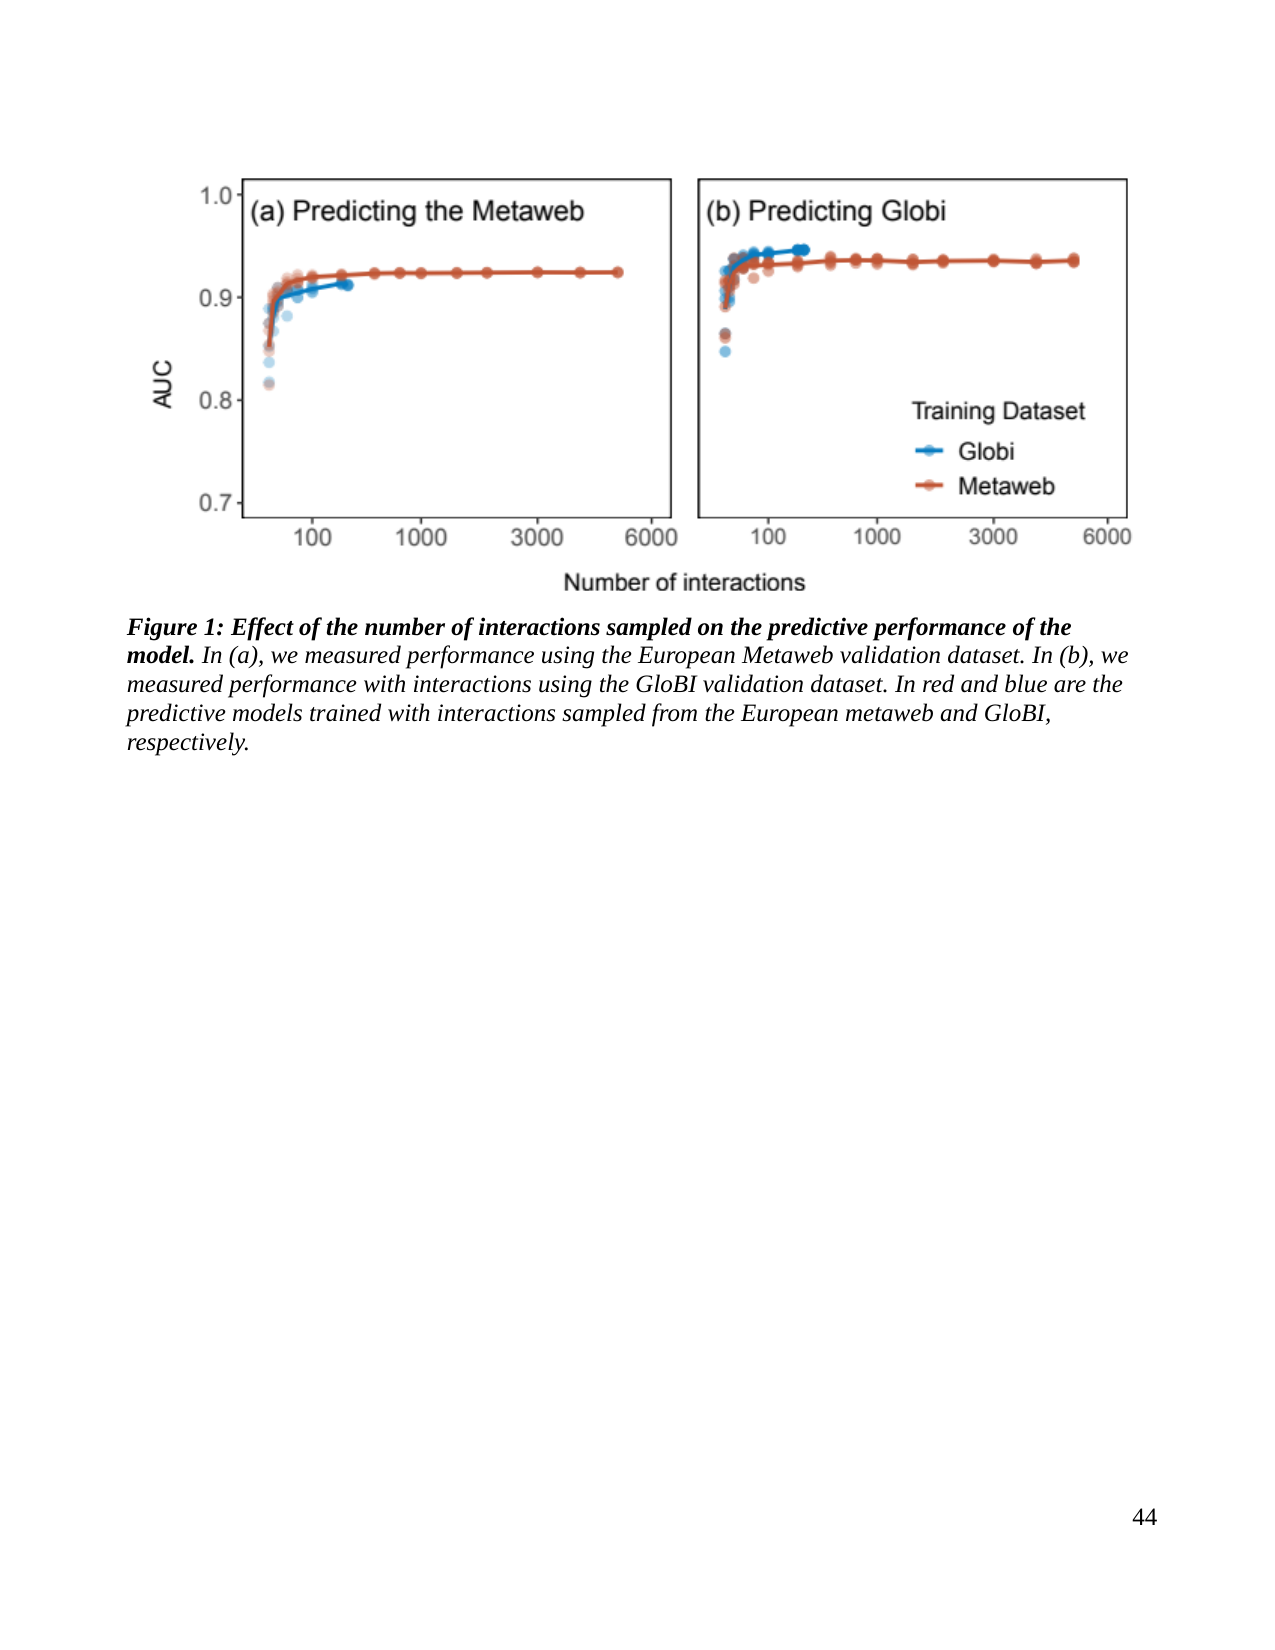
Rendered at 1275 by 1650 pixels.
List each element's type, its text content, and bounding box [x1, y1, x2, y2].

text Figure 1: Effect of the number of interactions sampled on the predictive performance of the model. In (a), we measured performance using the European Metaweb validation dataset. In (b), we measured performance with interactions using the GloBI validation dataset. In red and blue are the predictive models trained with interactions sampled from the European metaweb and GloBI, respectively. [127, 612, 1148, 756]
picture [126, 159, 1149, 612]
